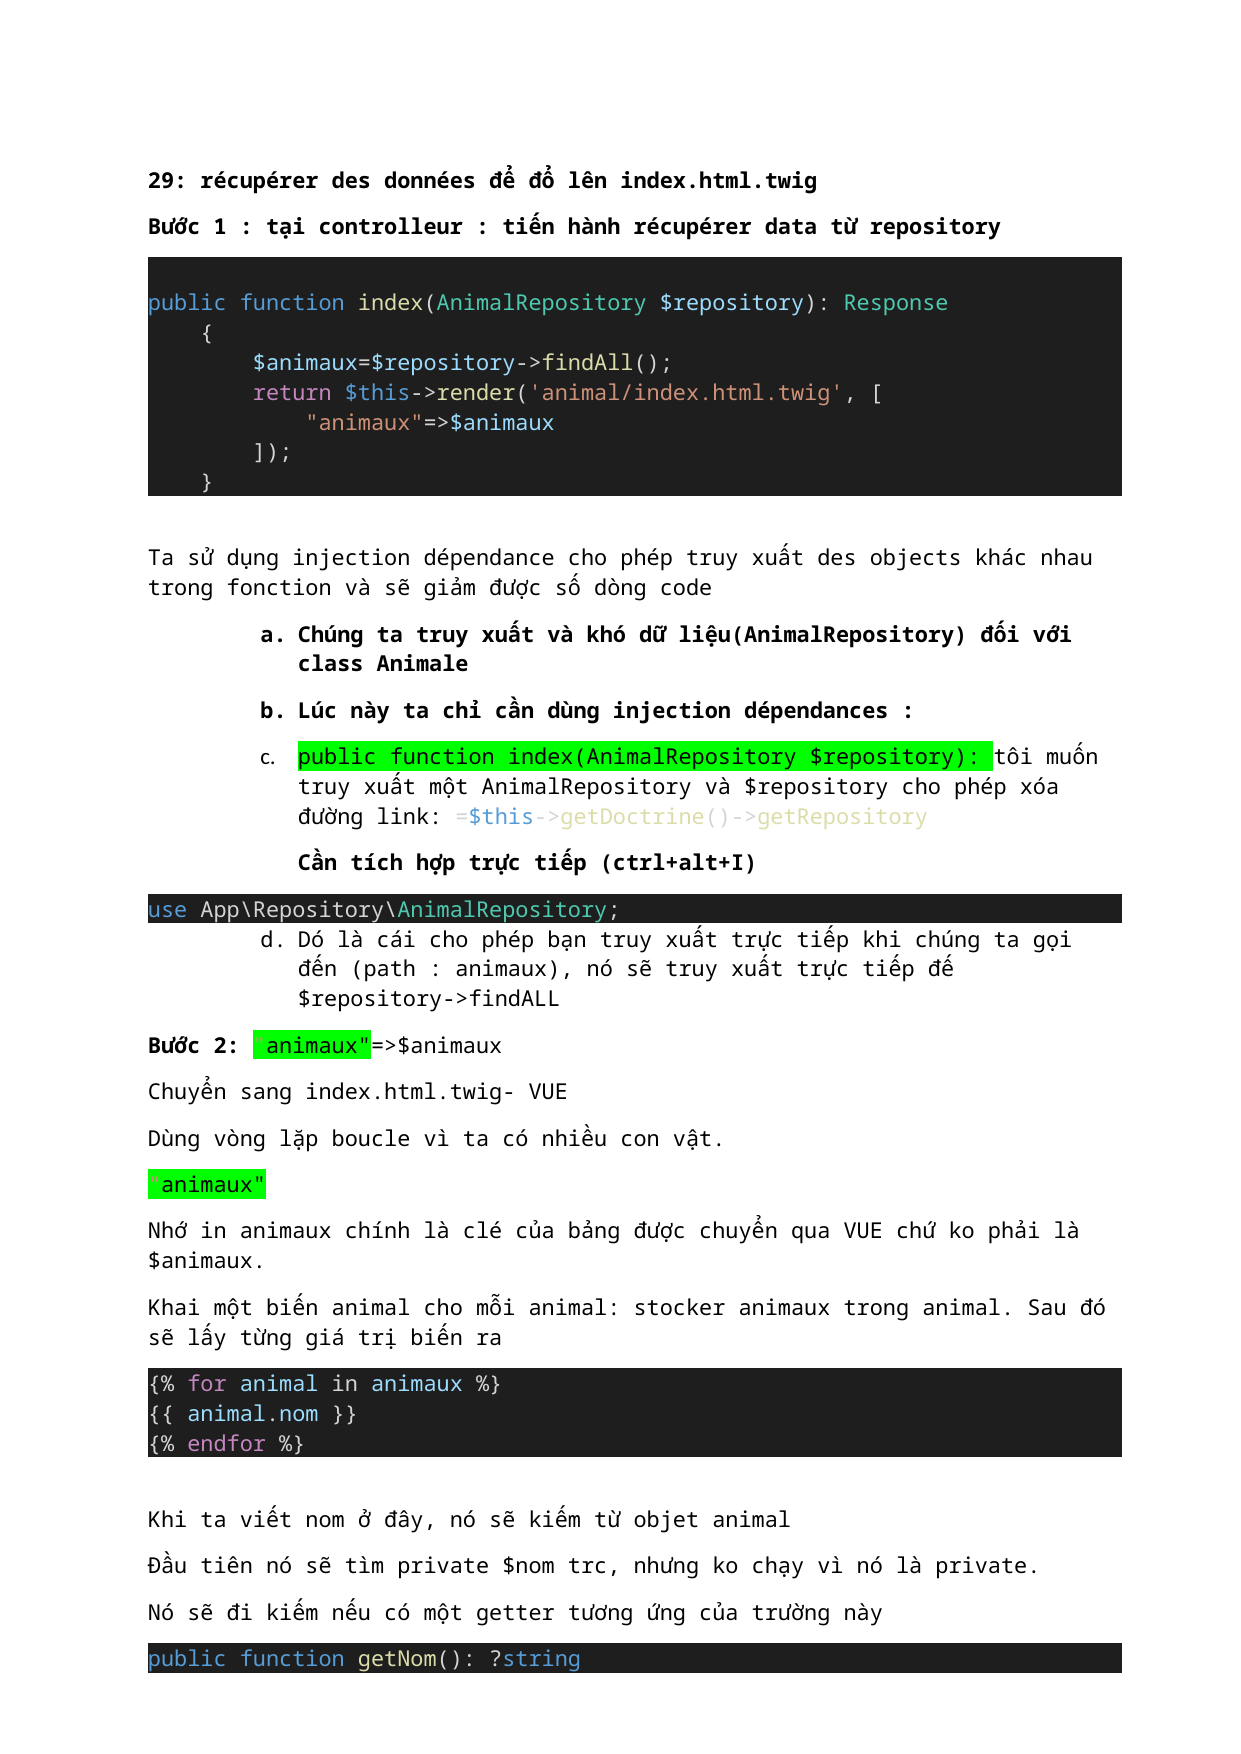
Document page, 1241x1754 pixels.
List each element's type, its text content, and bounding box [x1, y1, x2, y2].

text use App\Repository\AnimalRepository; [148, 894, 1122, 923]
text {% endfor %} [148, 1427, 1122, 1457]
text { [148, 317, 1122, 347]
text {{ animal.nom }} [148, 1398, 1122, 1427]
text $animaux=$repository->findAll(); [148, 347, 1122, 377]
list Chúng ta truy xuất và khó dữ liệu(AnimalRepository) đối với class Animale [260, 618, 1122, 678]
text Dùng vòng lặp boucle vì ta có nhiều con vật. [148, 1122, 1122, 1152]
text Bước 1 : tại controlleur : tiến hành récupérer data từ repository [148, 211, 1122, 241]
text public function getNom(): ?string [148, 1643, 1122, 1673]
text Nó sẽ đi kiếm nếu có một getter tương ứng của trường này [148, 1597, 1122, 1626]
text Bước 2: "animaux"=>$animaux [148, 1029, 1122, 1059]
text Ta sử dụng injection dépendance cho phép truy xuất des objects khác nhau trong fonction và sẽ giảm được số dòng code [148, 542, 1122, 602]
list Cần tích hợp trực tiếp (ctrl+alt+I) [298, 847, 1122, 877]
text Khai một biến animal cho mỗi animal: stocker animaux trong animal. Sau đó sẽ lấy từng giá trị biến ra [148, 1292, 1122, 1351]
text "animaux"=>$animaux [148, 406, 1122, 436]
text public function index(AnimalRepository $repository): Response [148, 287, 1122, 317]
text Khi ta viết nom ở đây, nó sẽ kiếm từ objet animal [148, 1504, 1122, 1533]
text {% for animal in animaux %} [148, 1368, 1122, 1398]
text Nhớ in animaux chính là clé của bảng được chuyển qua VUE chứ ko phải là $animaux. [148, 1215, 1122, 1275]
list Dó là cái cho phép bạn truy xuất trực tiếp khi chúng ta gọi đến (path : animaux), nó sẽ truy xuất trực tiếp đế $repository->findALL [260, 923, 1122, 1013]
text 29: récupérer des données để đổ lên index.html.twig [148, 164, 1122, 194]
text ]); [148, 436, 1122, 466]
text Chuyển sang index.html.twig- VUE [148, 1076, 1122, 1106]
list Lúc này ta chỉ cần dùng injection dépendances : [260, 695, 1122, 724]
text "animaux" [148, 1169, 1122, 1199]
text } [148, 466, 1122, 496]
text Đầu tiên nó sẽ tìm private $nom trc, nhưng ko chạy vì nó là private. [148, 1550, 1122, 1580]
text return $this->render('animal/index.html.twig', [ [148, 377, 1122, 406]
list public function index(AnimalRepository $repository): tôi muốn truy xuất một AnimalRepository và $repository cho phép xóa đường link: =$this->getDoctrine()->getRepository [260, 741, 1122, 831]
